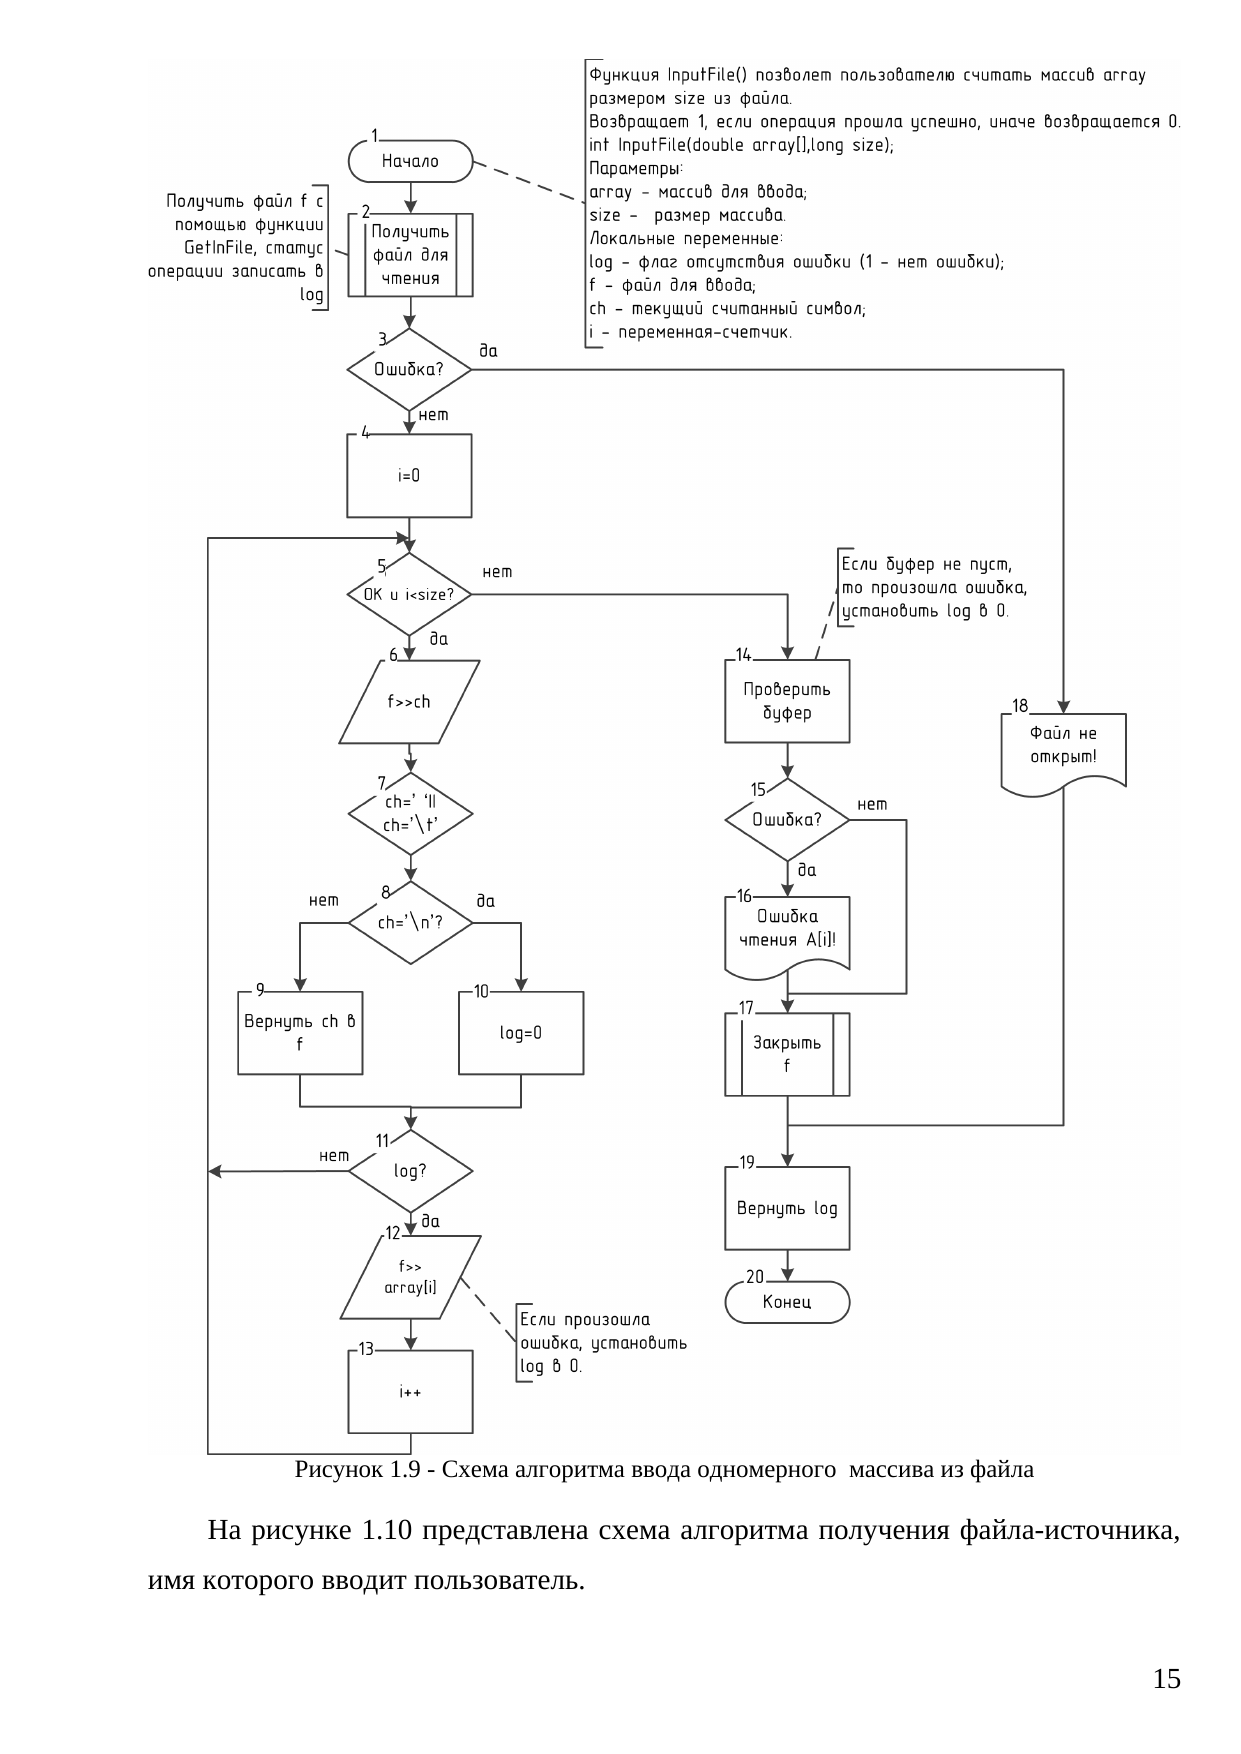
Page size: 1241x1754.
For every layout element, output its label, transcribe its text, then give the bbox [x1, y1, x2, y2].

text На рисунке 1.10 представлена схема алгоритма получения файла-источника, имя которого вводит пользователь. [148, 1512, 1181, 1596]
text Рисунок 1.9 - Схема алгоритма ввода одномерного массива из файла [148, 1455, 1181, 1483]
picture [147, 59, 1182, 1455]
